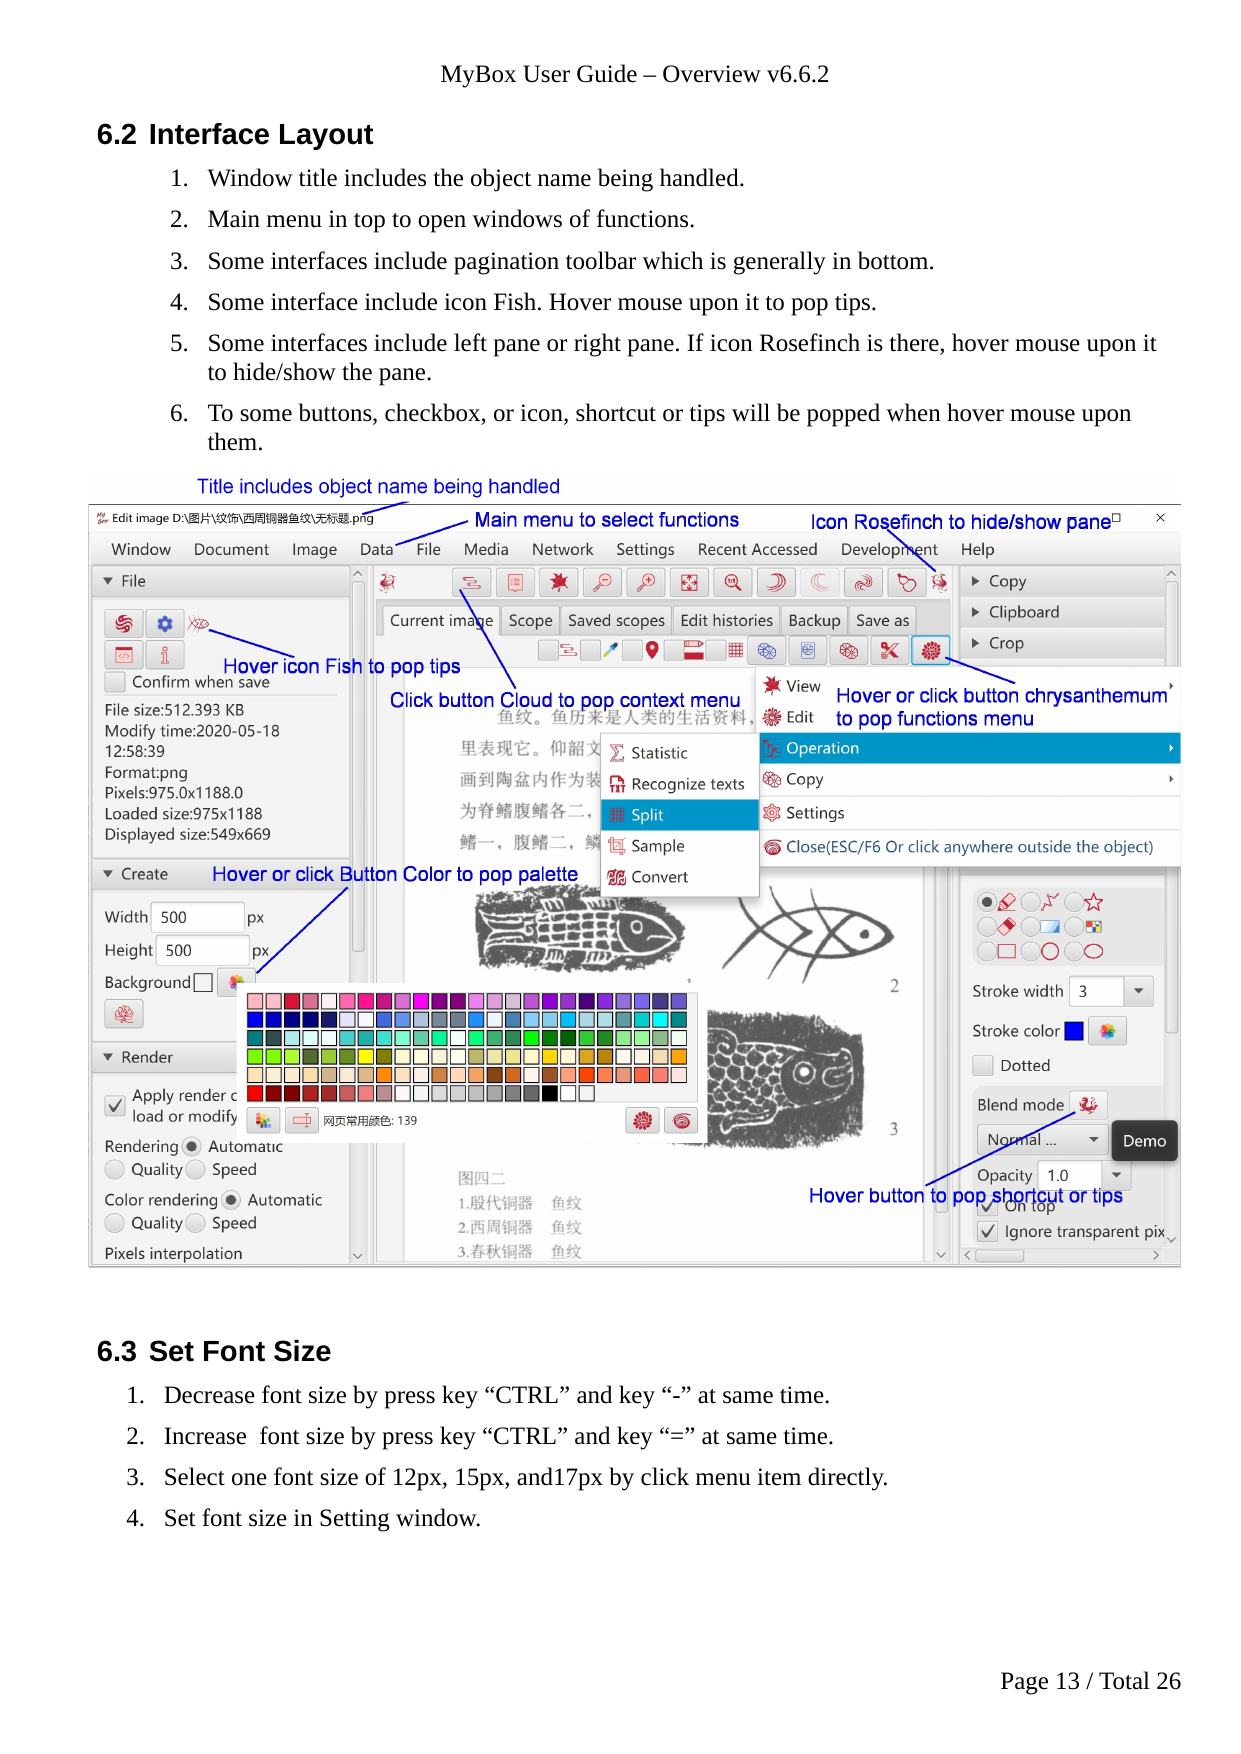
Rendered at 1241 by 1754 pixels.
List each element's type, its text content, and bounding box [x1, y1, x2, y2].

list Main menu in top to open windows of functions. [170, 204, 1181, 233]
list Increase font size by press key “CTRL” and key “=” at same time. [126, 1421, 1181, 1450]
list Some interfaces include pagination toolbar which is generally in bottom. [170, 246, 1181, 274]
list Some interfaces include left pane or right pane. If icon Rosefinch is there, hover mouse upon it to hide/show the pane. [170, 328, 1181, 386]
list Select one font size of 12px, 15px, and17px by click menu item directly. [126, 1462, 1181, 1491]
list To some buttons, checkbox, or icon, shortcut or tips will be popped when hover mouse upon them. [170, 398, 1181, 456]
list Some interface include icon Fish. Hover mouse upon it to pop tips. [170, 287, 1181, 316]
subtitle Set Font Size [88, 1334, 1181, 1367]
picture [88, 468, 1182, 1268]
list Decrease font size by press key “CTRL” and key “-” at same time. [126, 1380, 1181, 1408]
list Set font size in Setting window. [126, 1503, 1181, 1532]
subtitle Interface Layout [88, 117, 1181, 151]
list Window title includes the object name being handled. [170, 163, 1181, 192]
